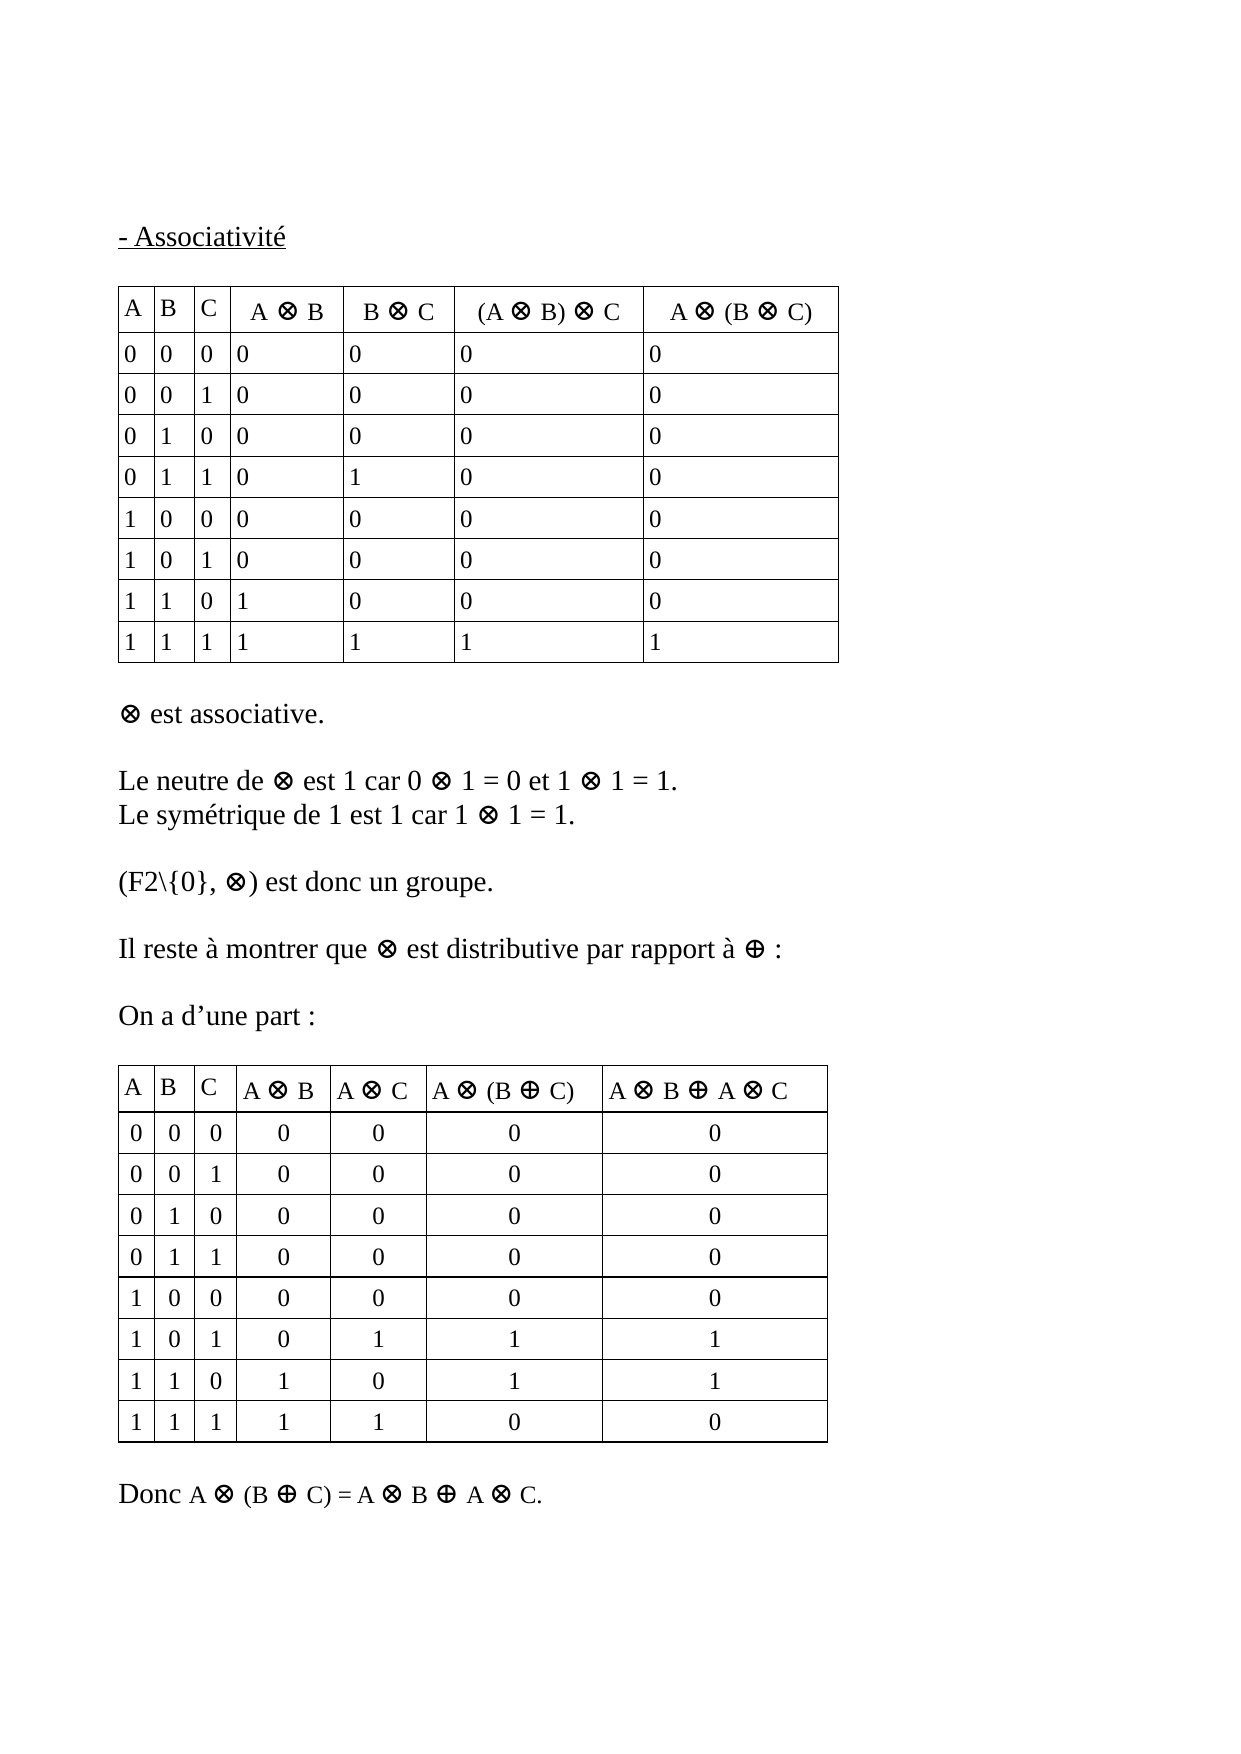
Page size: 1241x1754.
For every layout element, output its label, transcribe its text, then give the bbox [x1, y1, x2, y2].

table_cell 0 [119, 1113, 154, 1153]
table_cell 0 [195, 1278, 236, 1318]
table_cell 0 [644, 580, 838, 621]
table_cell 1 [427, 1360, 602, 1400]
table_cell 1 [344, 457, 454, 497]
table_cell 1 [119, 1360, 154, 1400]
table_cell 0 [195, 580, 230, 621]
table_cell 1 [237, 1401, 330, 1441]
table_cell 0 [231, 374, 343, 414]
table_cell 1 [195, 457, 230, 497]
table_cell 0 [344, 333, 454, 373]
table_cell 0 [155, 539, 194, 579]
table_cell 1 [455, 622, 643, 662]
table_cell 0 [427, 1113, 602, 1153]
table_header A ⊗ B [231, 287, 343, 332]
table_cell 0 [455, 415, 643, 456]
table_cell 0 [455, 333, 643, 373]
table_header C [195, 287, 230, 332]
table_cell 0 [155, 333, 194, 373]
table_cell 1 [237, 1360, 330, 1400]
table_cell 0 [231, 498, 343, 538]
table_cell 0 [427, 1154, 602, 1194]
table_cell 1 [603, 1319, 827, 1359]
table_cell 1 [119, 498, 154, 538]
table_cell 1 [644, 622, 838, 662]
table_cell 0 [455, 498, 643, 538]
table_cell 0 [427, 1236, 602, 1276]
table_cell 1 [195, 539, 230, 579]
table_cell 1 [195, 1236, 236, 1276]
table_cell 0 [331, 1195, 426, 1235]
table_cell 0 [237, 1319, 330, 1359]
table_cell 0 [237, 1195, 330, 1235]
table_cell 0 [603, 1401, 827, 1441]
table_cell 0 [195, 415, 230, 456]
table_header A [119, 1066, 154, 1111]
table_cell 0 [455, 539, 643, 579]
table_cell 0 [344, 539, 454, 579]
table_header A [119, 287, 154, 332]
table_cell 0 [644, 374, 838, 414]
table_cell 1 [195, 1401, 236, 1441]
table_cell 1 [155, 580, 194, 621]
table_cell 0 [155, 1278, 194, 1318]
table_header B [155, 1066, 194, 1111]
text Le symétrique de 1 est 1 car 1 ⊗ 1 = 1. [118, 797, 1122, 831]
table_cell 0 [237, 1236, 330, 1276]
table_cell 0 [231, 539, 343, 579]
table_cell 1 [119, 1319, 154, 1359]
text - Associativité [118, 219, 1122, 252]
table_cell 1 [427, 1319, 602, 1359]
table_cell 1 [119, 1401, 154, 1441]
text (F2\{0}, ⊗) est donc un groupe. [118, 864, 1122, 898]
table_cell 0 [427, 1401, 602, 1441]
table_cell 0 [603, 1154, 827, 1194]
table_cell 1 [344, 622, 454, 662]
table_cell 0 [344, 415, 454, 456]
text ⊗ est associative. [118, 696, 1122, 730]
table_cell 1 [119, 622, 154, 662]
table_cell 1 [195, 374, 230, 414]
table_cell 0 [119, 457, 154, 497]
table_cell 0 [237, 1154, 330, 1194]
table_cell 0 [195, 498, 230, 538]
table_cell 0 [603, 1195, 827, 1235]
table_cell 0 [195, 333, 230, 373]
table_cell 0 [331, 1236, 426, 1276]
table_cell 0 [644, 457, 838, 497]
table_cell 1 [155, 1401, 194, 1441]
table_cell 0 [455, 580, 643, 621]
table_cell 0 [344, 498, 454, 538]
table_cell 0 [155, 1113, 194, 1153]
table_cell 1 [119, 580, 154, 621]
table_cell 0 [155, 374, 194, 414]
table_header C [195, 1066, 236, 1111]
table_cell 0 [119, 415, 154, 456]
table_cell 1 [331, 1319, 426, 1359]
table_cell 0 [155, 1154, 194, 1194]
table_cell 0 [344, 374, 454, 414]
table_cell 0 [644, 498, 838, 538]
text Il reste à montrer que ⊗ est distributive par rapport à ⊕ : [118, 931, 1122, 965]
table_cell 0 [644, 333, 838, 373]
text On a d’une part : [118, 998, 1122, 1032]
table_cell 1 [155, 457, 194, 497]
table_cell 0 [195, 1113, 236, 1153]
table_cell 0 [195, 1360, 236, 1400]
table_cell 0 [644, 539, 838, 579]
table_cell 0 [455, 374, 643, 414]
table_cell 1 [119, 539, 154, 579]
table_cell 0 [119, 333, 154, 373]
table_cell 0 [231, 415, 343, 456]
table_cell 0 [603, 1236, 827, 1276]
table_cell 0 [231, 333, 343, 373]
table_cell 1 [155, 415, 194, 456]
table_cell 0 [237, 1113, 330, 1153]
table_cell 0 [427, 1195, 602, 1235]
table_header (A ⊗ B) ⊗ C [455, 287, 643, 332]
table_cell 1 [155, 622, 194, 662]
table_cell 0 [155, 1319, 194, 1359]
table_cell 0 [237, 1278, 330, 1318]
table_cell 1 [155, 1360, 194, 1400]
table_cell 0 [331, 1113, 426, 1153]
table_header A ⊗ B [237, 1066, 330, 1111]
table_cell 1 [603, 1360, 827, 1400]
table_cell 0 [119, 1236, 154, 1276]
table_cell 0 [331, 1154, 426, 1194]
text Donc A ⊗ (B ⊕ C) = A ⊗ B ⊕ A ⊗ C. [118, 1476, 1122, 1509]
table_header B [155, 287, 194, 332]
table_header A ⊗ (B ⊗ C) [644, 287, 838, 332]
table_header A ⊗ (B ⊕ C) [427, 1066, 602, 1111]
table_cell 1 [331, 1401, 426, 1441]
table_cell 1 [231, 622, 343, 662]
table_header A ⊗ B ⊕ A ⊗ C [603, 1066, 827, 1111]
table_cell 0 [119, 1195, 154, 1235]
table_cell 1 [155, 1195, 194, 1235]
table_cell 0 [331, 1360, 426, 1400]
table_cell 0 [195, 1195, 236, 1235]
table_header A ⊗ C [331, 1066, 426, 1111]
table_cell 0 [427, 1278, 602, 1318]
table_cell 1 [231, 580, 343, 621]
table_cell 1 [195, 1319, 236, 1359]
table_cell 0 [603, 1113, 827, 1153]
table_cell 0 [119, 374, 154, 414]
table_cell 1 [155, 1236, 194, 1276]
table_cell 0 [119, 1154, 154, 1194]
table_cell 1 [195, 1154, 236, 1194]
table_header B ⊗ C [344, 287, 454, 332]
table_cell 1 [195, 622, 230, 662]
table_cell 0 [155, 498, 194, 538]
table_cell 0 [603, 1278, 827, 1318]
table_cell 0 [331, 1278, 426, 1318]
table_cell 0 [644, 415, 838, 456]
text Le neutre de ⊗ est 1 car 0 ⊗ 1 = 0 et 1 ⊗ 1 = 1. [118, 763, 1122, 797]
table_cell 0 [455, 457, 643, 497]
table_cell 0 [344, 580, 454, 621]
table_cell 1 [119, 1278, 154, 1318]
table_cell 0 [231, 457, 343, 497]
